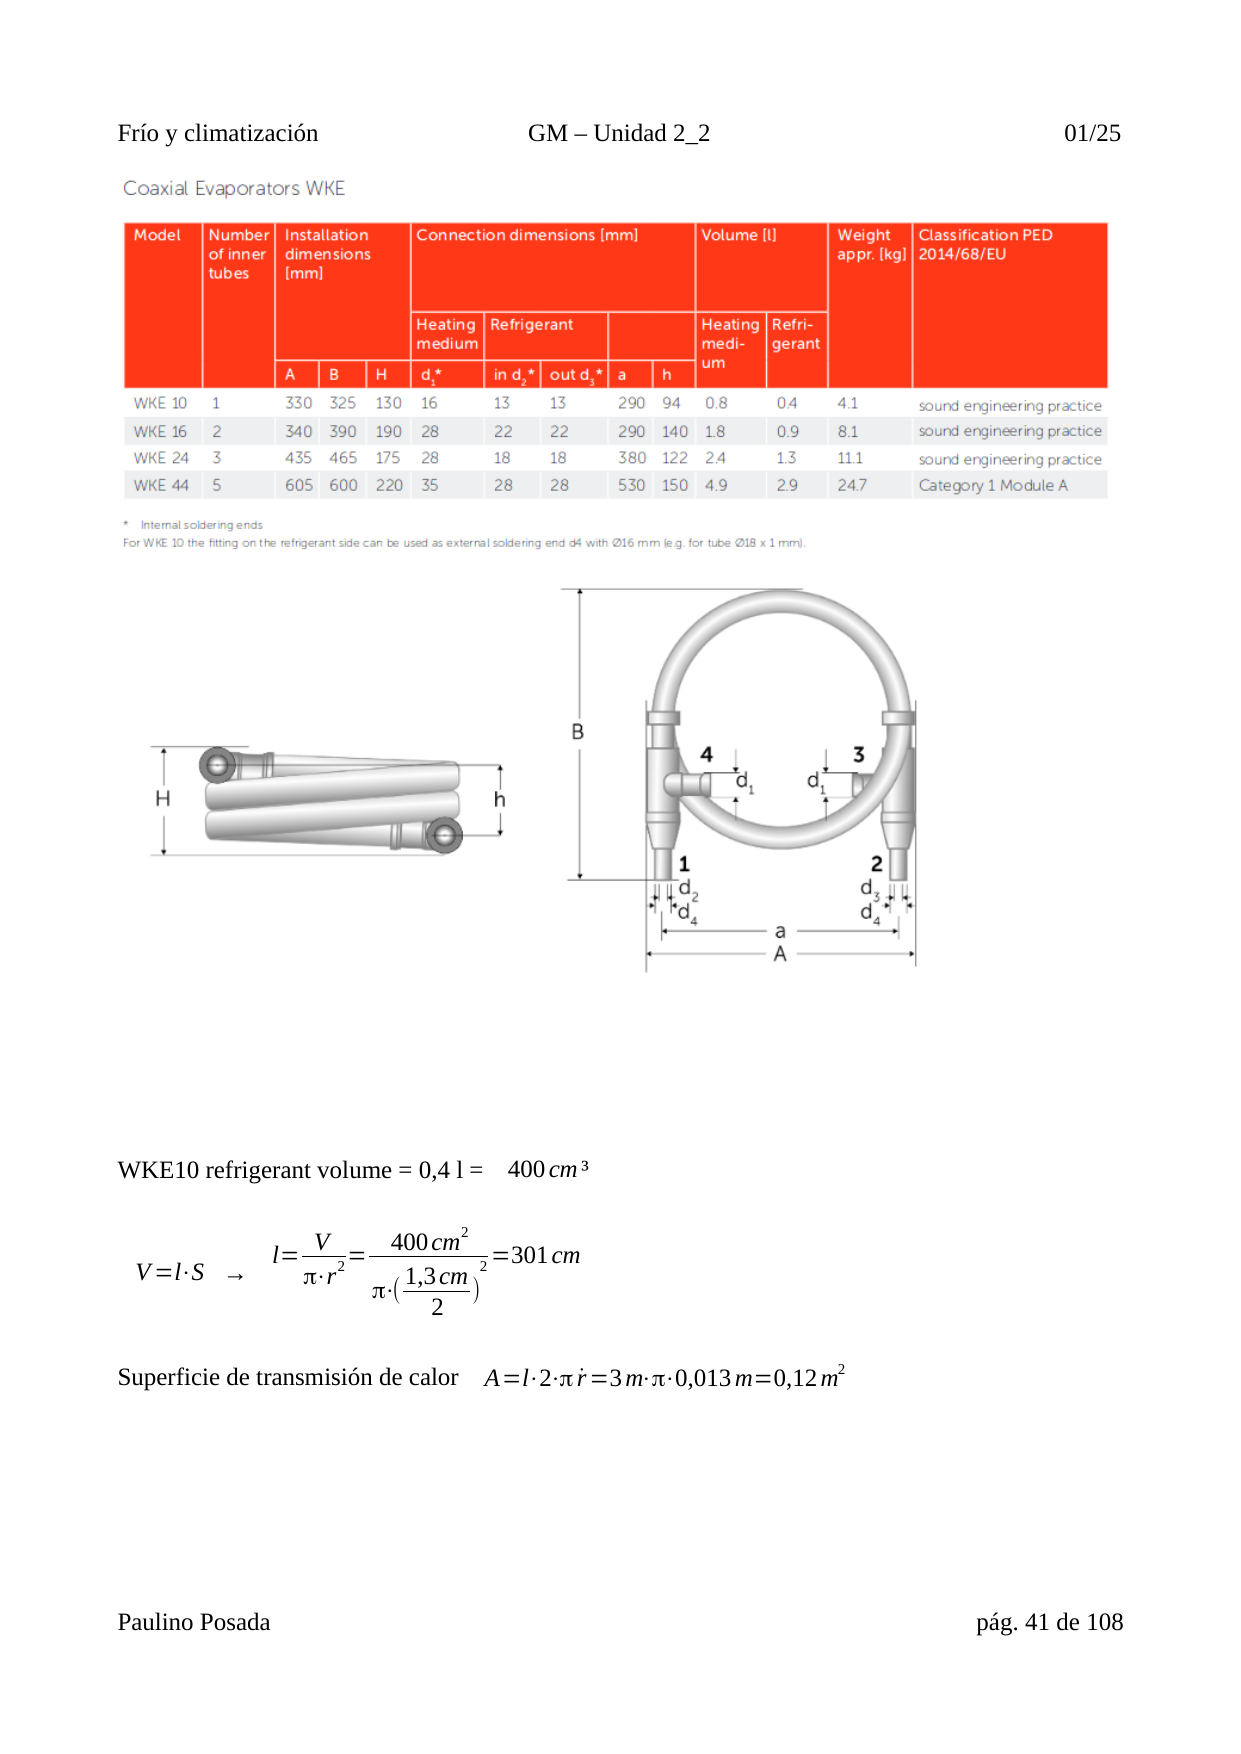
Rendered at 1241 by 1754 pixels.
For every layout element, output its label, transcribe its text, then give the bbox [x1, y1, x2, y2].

text WKE10 refrigerant volume = 0,4 l = [117, 1155, 1123, 1184]
text → [117, 1223, 1123, 1321]
text Superficie de transmisión de calor [117, 1360, 1123, 1392]
picture [117, 176, 1124, 981]
